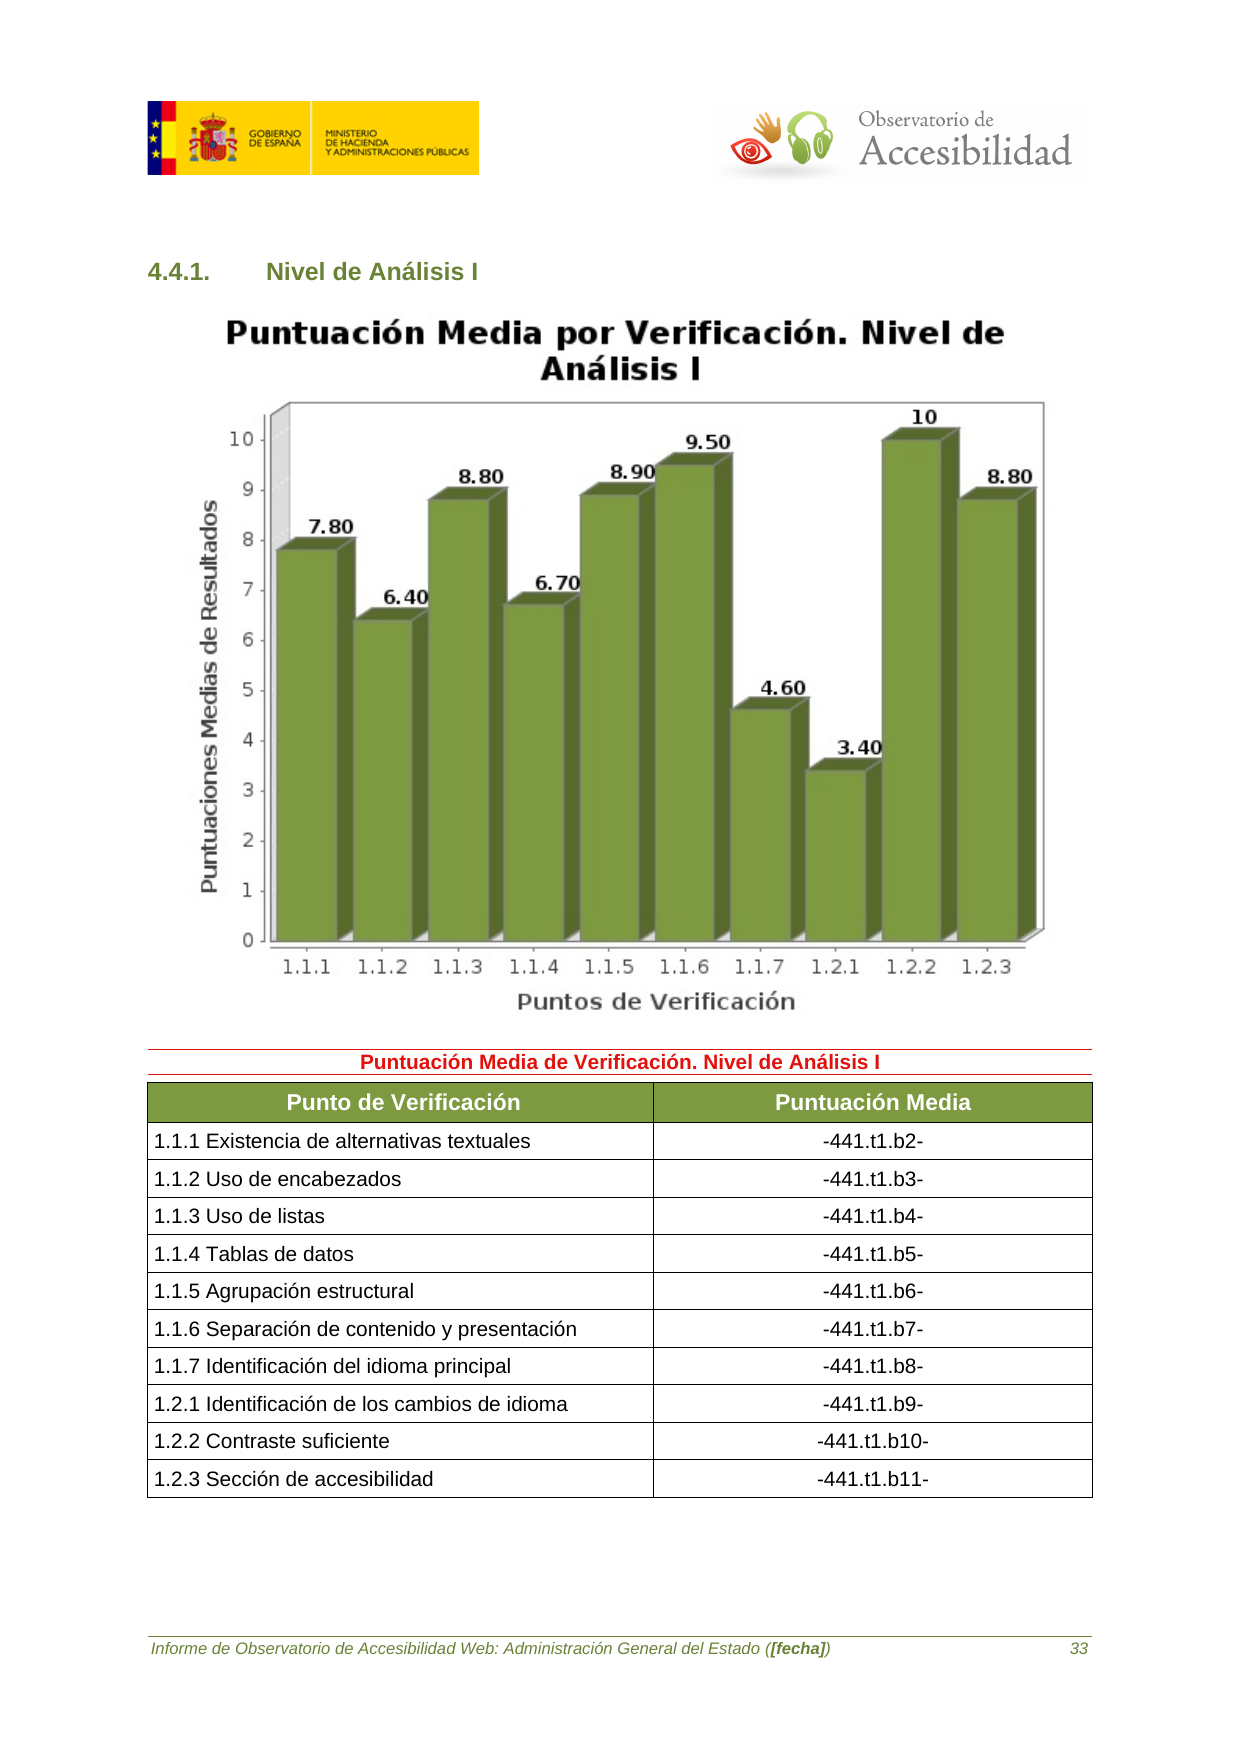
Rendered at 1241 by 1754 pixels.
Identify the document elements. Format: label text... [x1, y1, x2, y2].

picture [710, 102, 1086, 185]
table_cell -441.t1.b4- [654, 1198, 1092, 1234]
table_cell 1.2.1 Identificación de los cambios de idioma [148, 1385, 653, 1422]
table_cell -441.t1.b6- [654, 1273, 1092, 1309]
table_header Puntuación Media [654, 1083, 1092, 1122]
picture [147, 101, 479, 175]
picture [178, 313, 1062, 1024]
table_cell 1.1.7 Identificación del idioma principal [148, 1348, 653, 1384]
table_cell 1.1.2 Uso de encabezados [148, 1160, 653, 1197]
table_cell -441.t1.b5- [654, 1235, 1092, 1272]
table_cell -441.t1.b7- [654, 1310, 1092, 1347]
table_cell 1.1.3 Uso de listas [148, 1198, 653, 1234]
table_cell 1.1.5 Agrupación estructural [148, 1273, 653, 1309]
table_cell 1.2.2 Contraste suficiente [148, 1423, 653, 1459]
table_cell 1.1.1 Existencia de alternativas textuales [148, 1123, 653, 1159]
table_cell -441.t1.b3- [654, 1160, 1092, 1197]
table_cell 1.2.3 Sección de accesibilidad [148, 1460, 653, 1497]
table_cell -441.t1.b10- [654, 1423, 1092, 1459]
table_cell 1.1.6 Separación de contenido y presentación [148, 1310, 653, 1347]
text Puntuación Media de Verificación. Nivel de Análisis I [148, 1050, 1092, 1074]
table_cell -441.t1.b8- [654, 1348, 1092, 1384]
table_cell -441.t1.b9- [654, 1385, 1092, 1422]
table_cell -441.t1.b11- [654, 1460, 1092, 1497]
table_cell -441.t1.b2- [654, 1123, 1092, 1159]
table_cell 1.1.4 Tablas de datos [148, 1235, 653, 1272]
subtitle Nivel de Análisis I [148, 257, 1092, 286]
table_header Punto de Verificación [148, 1083, 653, 1122]
